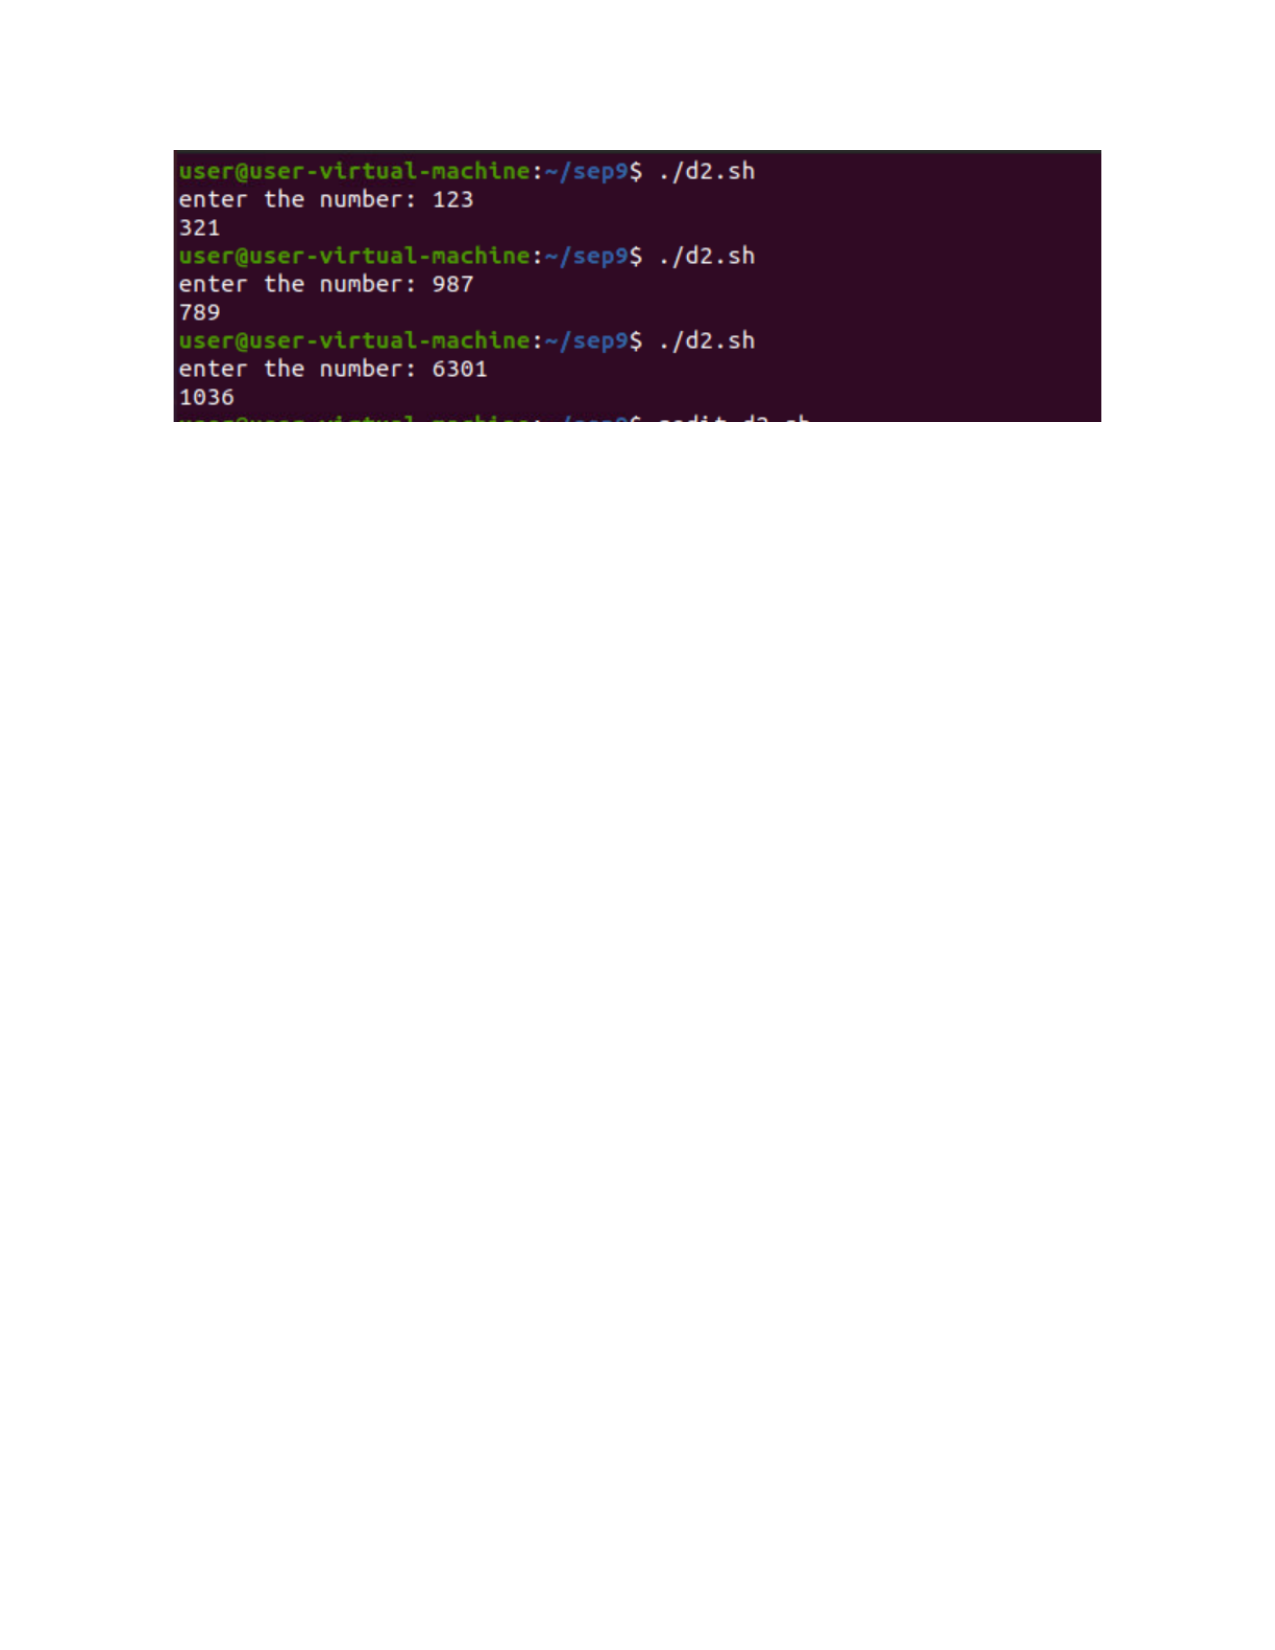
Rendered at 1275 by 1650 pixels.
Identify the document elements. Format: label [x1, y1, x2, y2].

picture [173, 150, 1102, 422]
